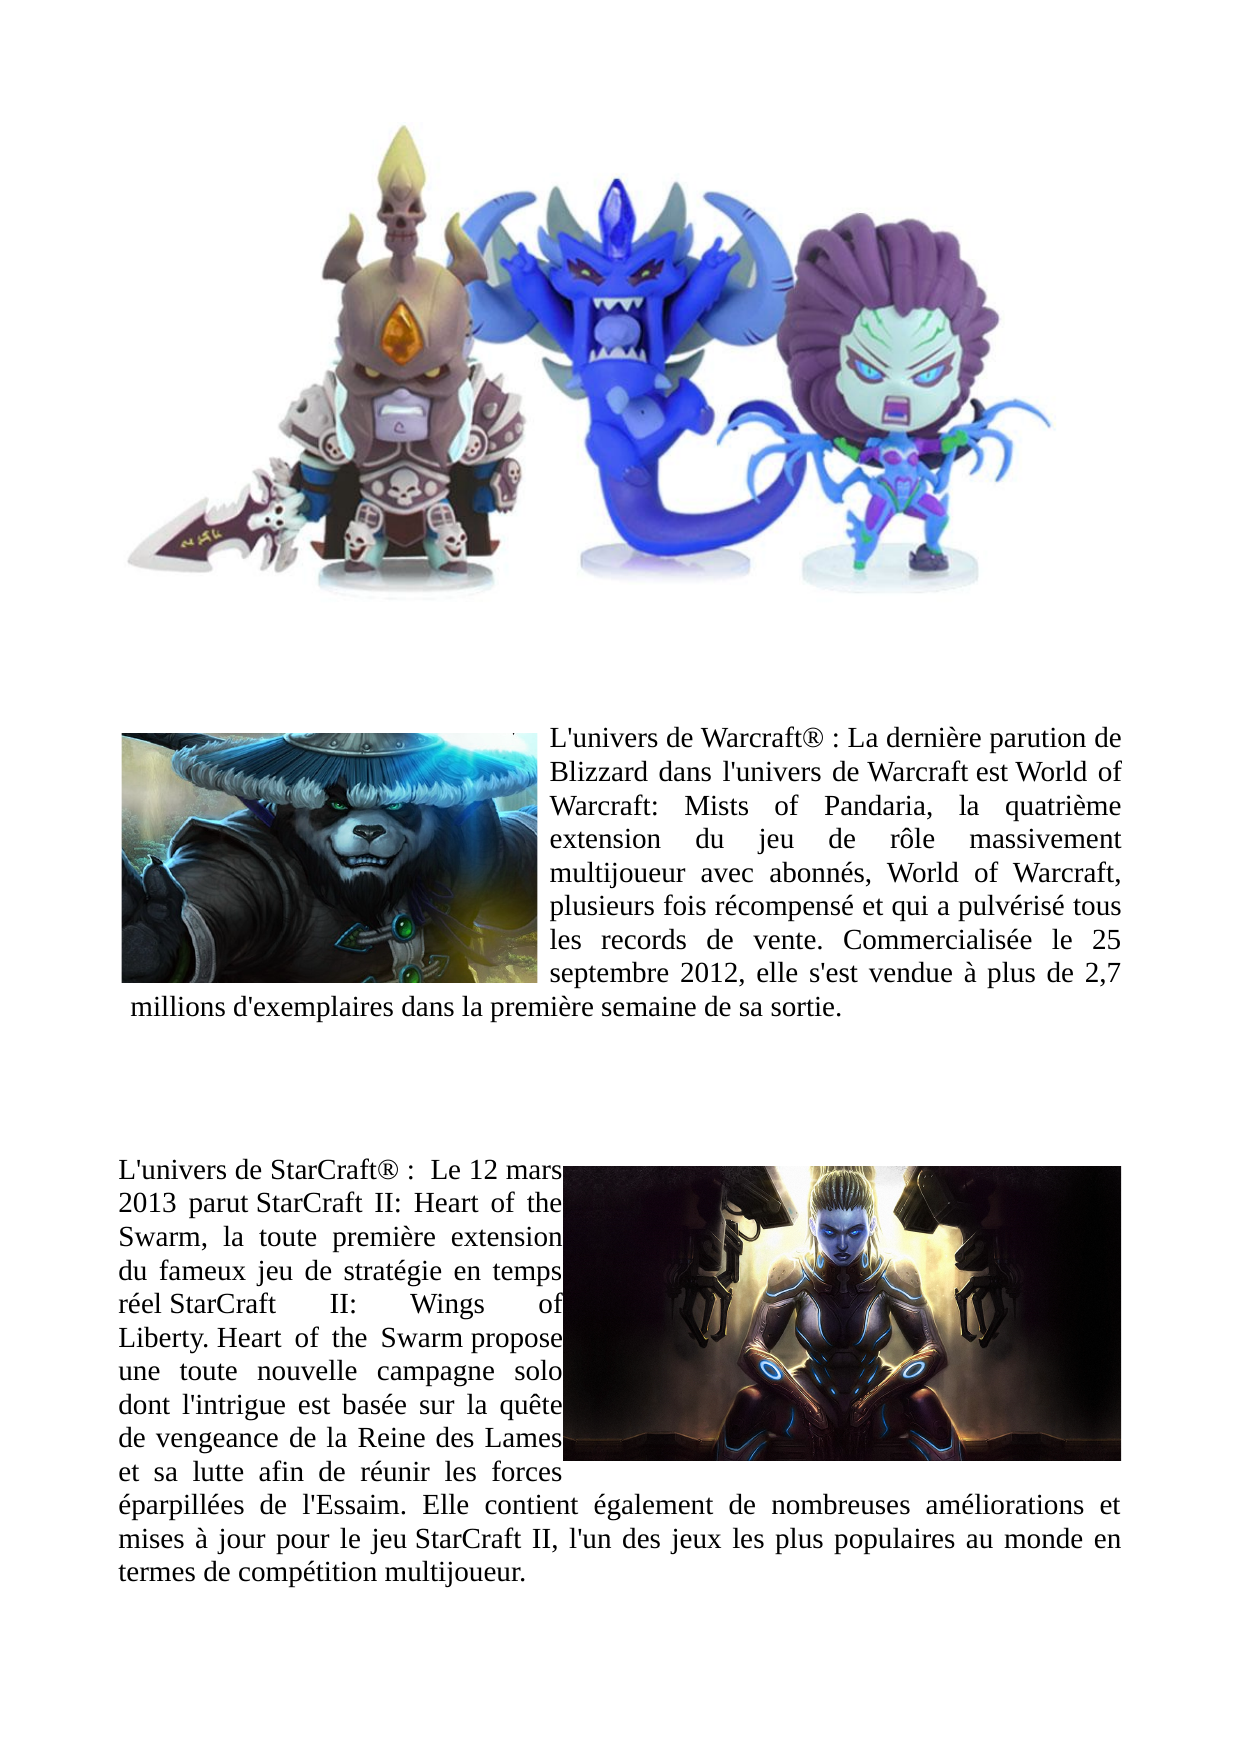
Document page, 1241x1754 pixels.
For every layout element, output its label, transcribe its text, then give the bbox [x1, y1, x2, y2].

picture [115, 122, 1120, 604]
subtitle L'univers de Warcraft® : La dernière parution de Blizzard dans l'univers de Warcraft est World of Warcraft: Mists of Pandaria, la quatrième extension du jeu de rôle massivement multijoueur avec abonnés, World of Warcraft, plusieurs fois récompensé et qui a pulvérisé tous les records de vente. Commercialisée le 25 septembre 2012, elle s'est vendue à plus de 2,7 millions d'exemplaires dans la première semaine de sa sortie. [130, 721, 1122, 1022]
picture [121, 733, 538, 983]
picture [563, 1166, 1122, 1461]
subtitle L'univers de StarCraft® : Le 12 mars 2013 parut StarCraft II: Heart of the Swarm, la toute première extension du fameux jeu de stratégie en temps réel StarCraft II: Wings of Liberty. Heart of the Swarm propose une toute nouvelle campagne solo dont l'intrigue est basée sur la quête de vengeance de la Reine des Lames et sa lutte afin de réunir les forces éparpillées de l'Essaim. Elle contient également de nombreuses améliorations et mises à jour pour le jeu StarCraft II, l'un des jeux les plus populaires au monde en termes de compétition multijoueur. [118, 1152, 1122, 1588]
